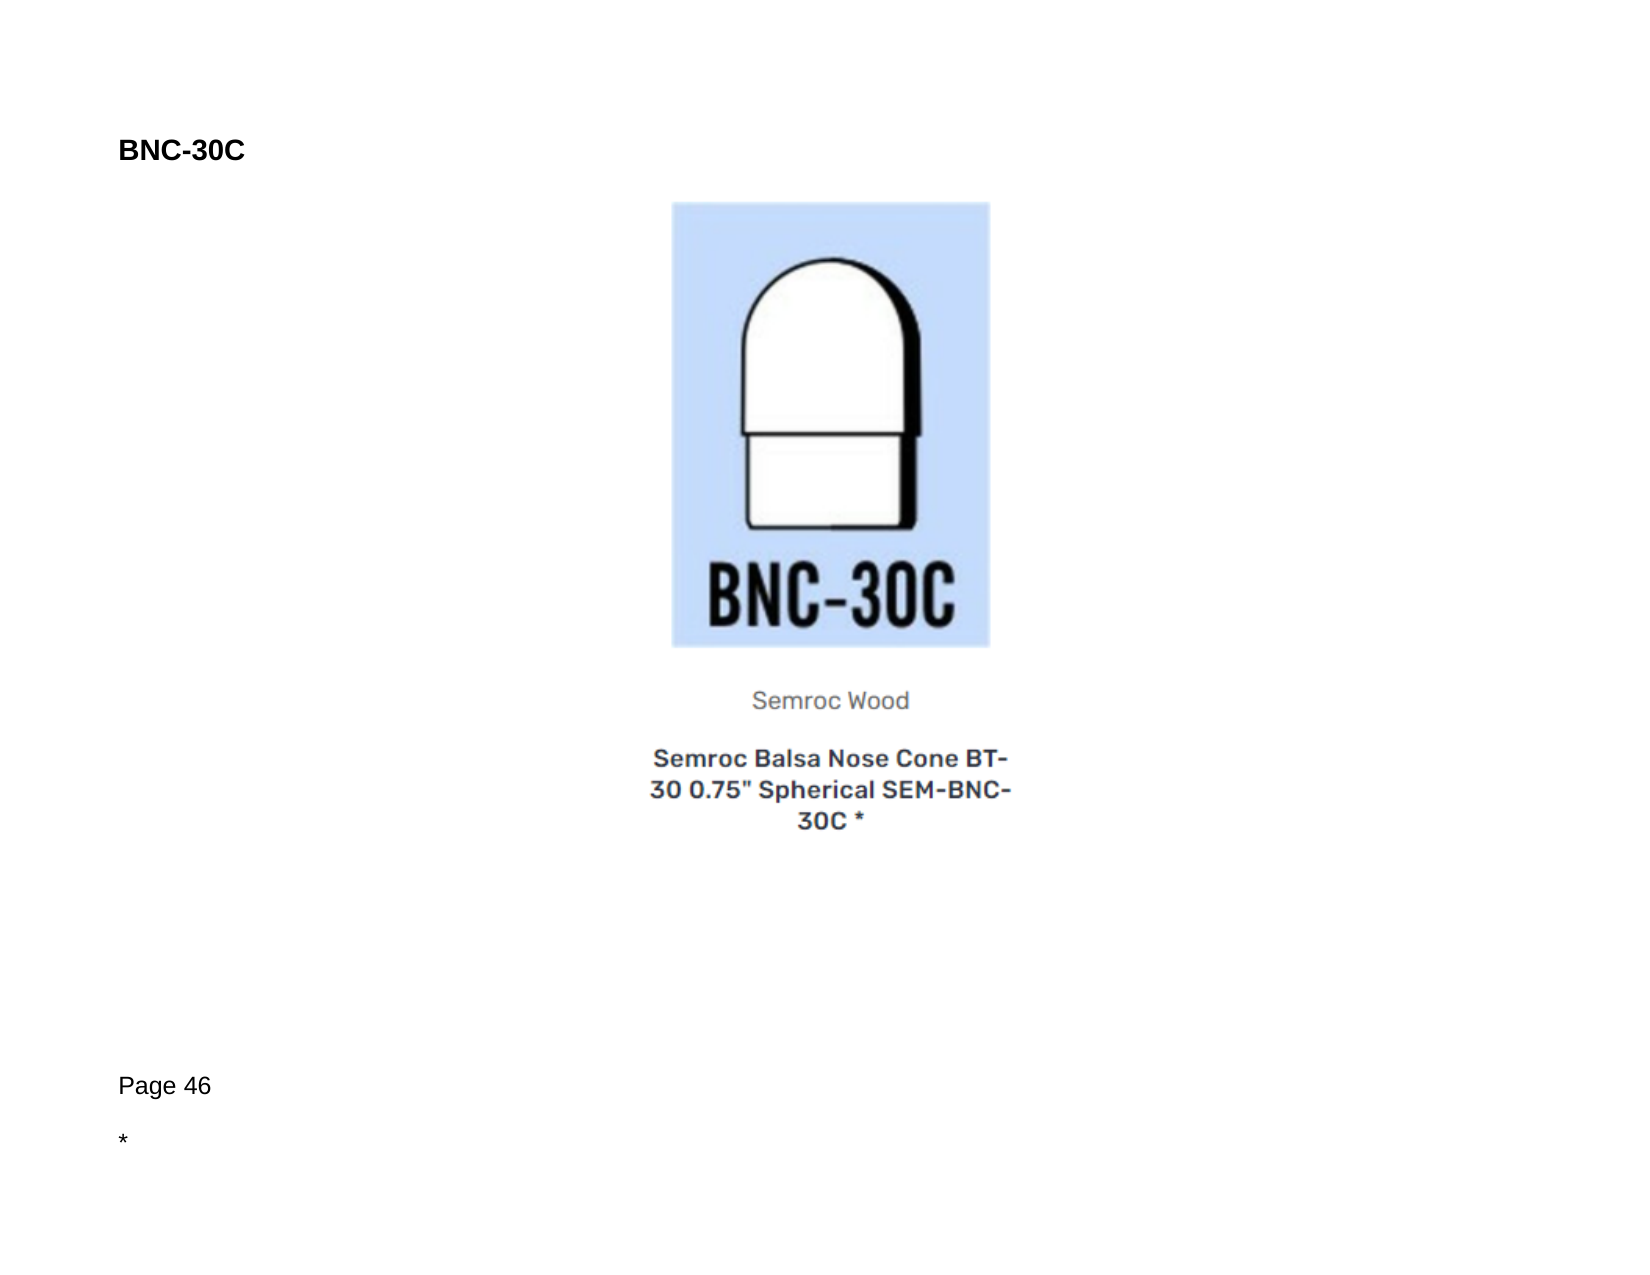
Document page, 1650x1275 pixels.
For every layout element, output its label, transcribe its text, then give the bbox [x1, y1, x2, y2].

picture [631, 188, 1019, 847]
subtitle BNC-30C [118, 133, 1532, 166]
